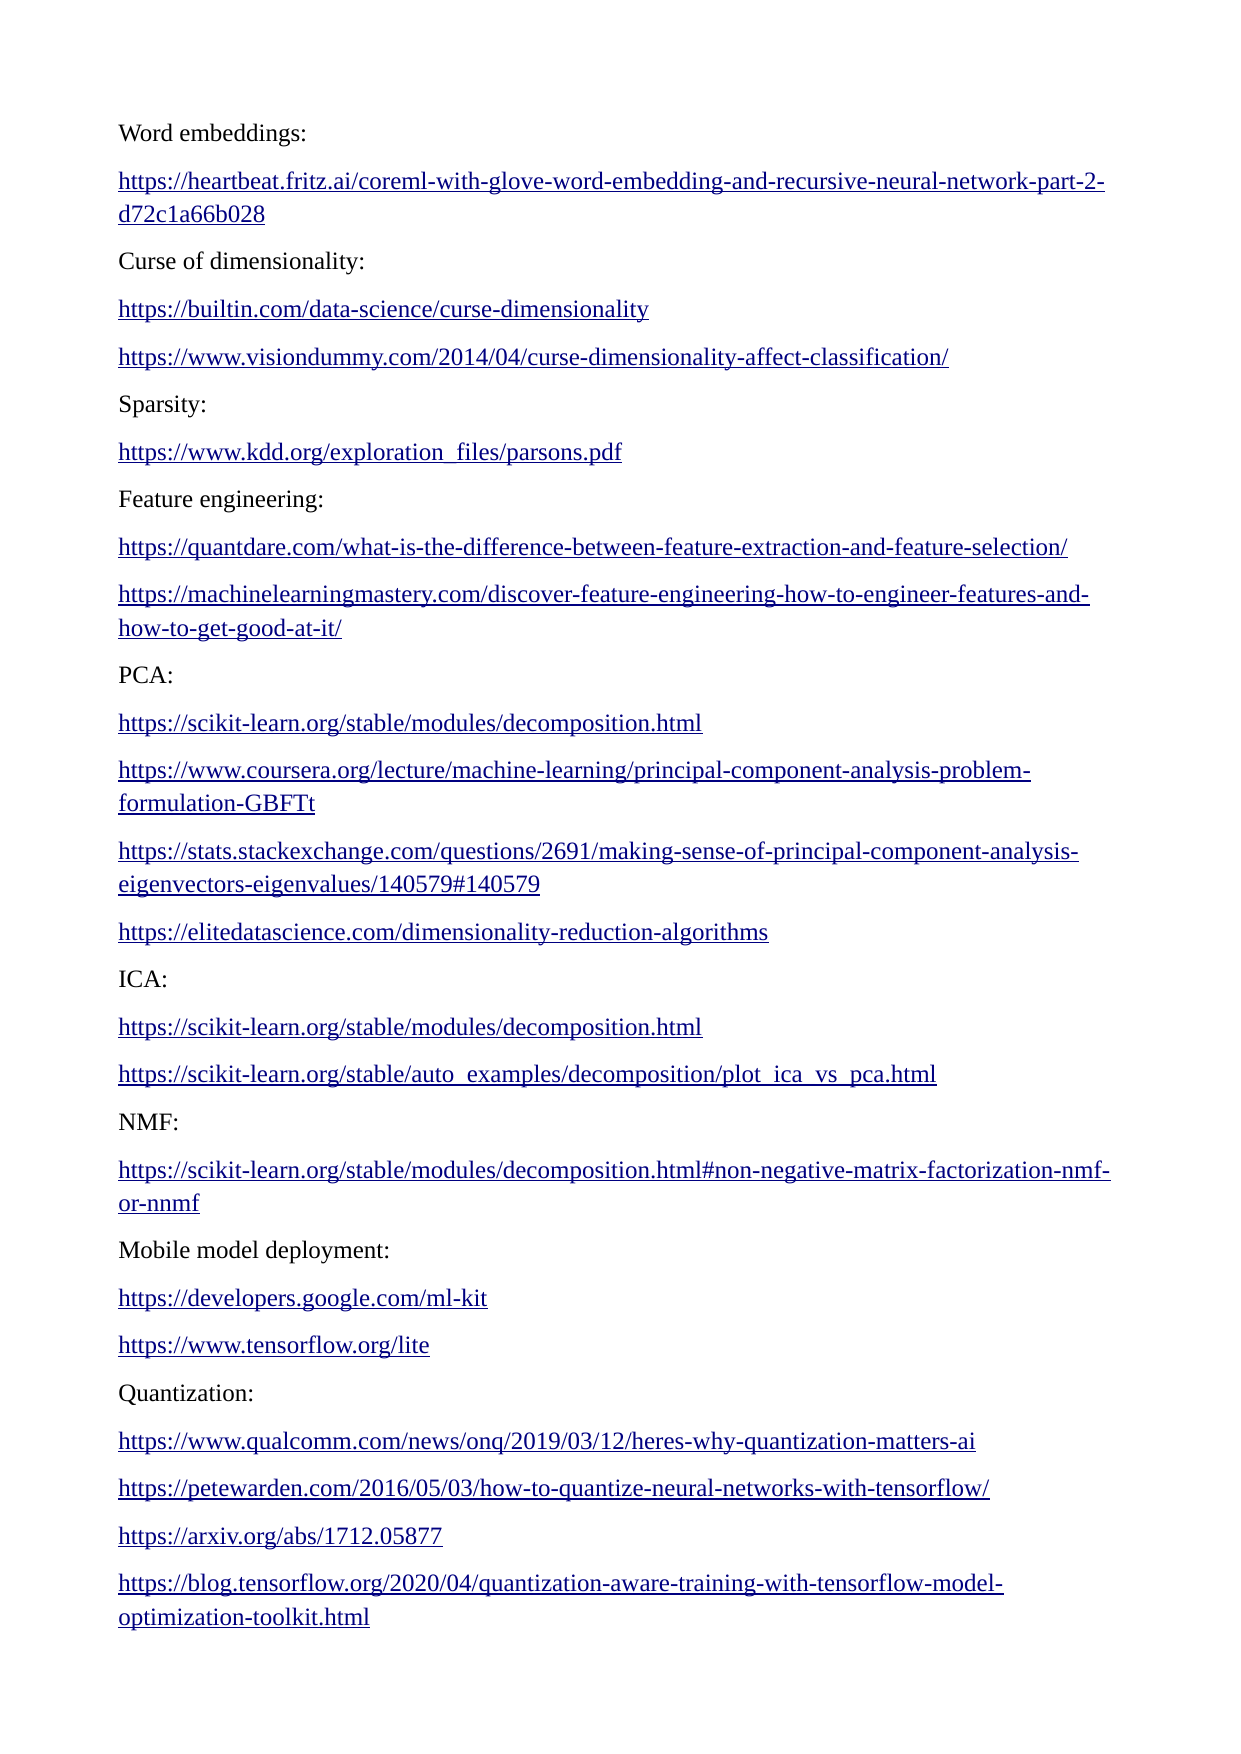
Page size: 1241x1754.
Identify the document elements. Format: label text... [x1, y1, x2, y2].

text https://petewarden.com/2016/05/03/how-to-quantize-neural-networks-with-tensorflow/ [118, 1473, 1122, 1502]
text Quantization: [118, 1378, 1122, 1407]
text https://www.qualcomm.com/news/onq/2019/03/12/heres-why-quantization-matters-ai [118, 1426, 1122, 1454]
text https://scikit-learn.org/stable/modules/decomposition.html [118, 1012, 1122, 1041]
text PCA: [118, 660, 1122, 689]
text https://developers.google.com/ml-kit [118, 1283, 1122, 1312]
text https://stats.stackexchange.com/questions/2691/making-sense-of-principal-component-analysis-eigenvectors-eigenvalues/140579#140579 [118, 836, 1122, 898]
text https://quantdare.com/what-is-the-difference-between-feature-extraction-and-feature-selection/ [118, 532, 1122, 561]
text Feature engineering: [118, 484, 1122, 513]
text ICA: [118, 964, 1122, 993]
text Mobile model deployment: [118, 1235, 1122, 1264]
text https://www.visiondummy.com/2014/04/curse-dimensionality-affect-classification/ [118, 342, 1122, 370]
text Sparsity: [118, 389, 1122, 418]
text Word embeddings: [118, 118, 1122, 147]
text https://heartbeat.fritz.ai/coreml-with-glove-word-embedding-and-recursive-neural-network-part-2-d72c1a66b028 [118, 166, 1122, 227]
text https://www.kdd.org/exploration_files/parsons.pdf [118, 437, 1122, 466]
text https://elitedatascience.com/dimensionality-reduction-algorithms [118, 917, 1122, 945]
text https://arxiv.org/abs/1712.05877 [118, 1521, 1122, 1550]
text NMF: [118, 1107, 1122, 1136]
text https://scikit-learn.org/stable/modules/decomposition.html [118, 708, 1122, 737]
text Curse of dimensionality: [118, 246, 1122, 275]
text https://scikit-learn.org/stable/auto_examples/decomposition/plot_ica_vs_pca.html [118, 1059, 1122, 1088]
text https://machinelearningmastery.com/discover-feature-engineering-how-to-engineer-features-and-how-to-get-good-at-it/ [118, 579, 1122, 641]
text https://www.tensorflow.org/lite [118, 1331, 1122, 1359]
text https://scikit-learn.org/stable/modules/decomposition.html#non-negative-matrix-factorization-nmf-or-nnmf [118, 1155, 1122, 1216]
text https://www.coursera.org/lecture/machine-learning/principal-component-analysis-problem-formulation-GBFTt [118, 755, 1122, 817]
text https://blog.tensorflow.org/2020/04/quantization-aware-training-with-tensorflow-model-optimization-toolkit.html [118, 1568, 1122, 1630]
text https://builtin.com/data-science/curse-dimensionality [118, 294, 1122, 323]
